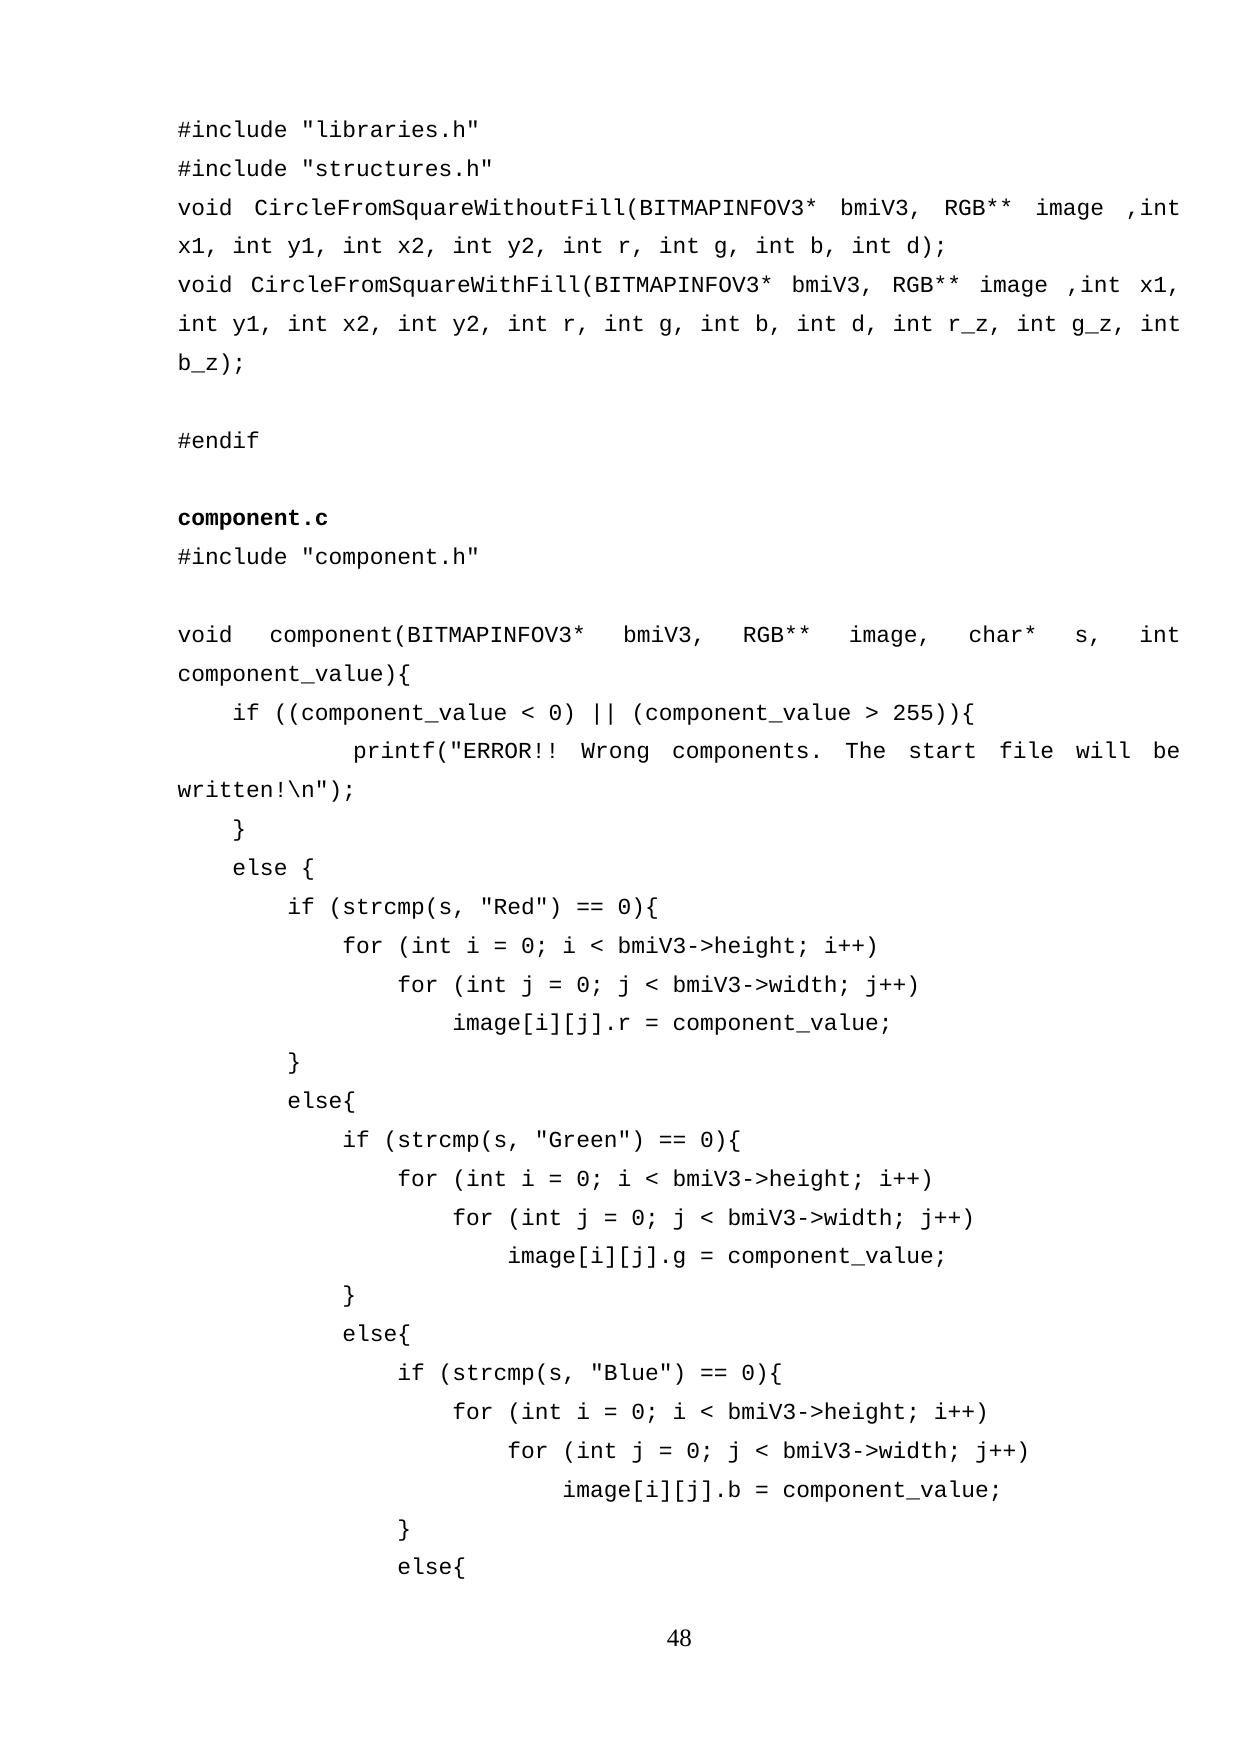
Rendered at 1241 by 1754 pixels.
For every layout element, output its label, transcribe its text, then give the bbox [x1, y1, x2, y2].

text #include "structures.h" [177, 157, 1181, 183]
text #endif [177, 429, 1181, 455]
text for (int j = 0; j < bmiV3->width; j++) [177, 1206, 1181, 1232]
text printf("ERROR!! Wrong components. The start file will be written!\n"); [177, 740, 1181, 804]
text for (int j = 0; j < bmiV3->width; j++) [177, 973, 1181, 999]
text for (int i = 0; i < bmiV3->height; i++) [177, 1400, 1181, 1426]
text else{ [177, 1323, 1181, 1348]
text else { [177, 856, 1181, 882]
text void CircleFromSquareWithoutFill(BITMAPINFOV3* bmiV3, RGB** image ,int x1, int y1, int x2, int y2, int r, int g, int b, int d); [177, 196, 1181, 261]
text #include "libraries.h" [177, 118, 1181, 144]
text #include "component.h" [177, 546, 1181, 571]
text image[i][j].b = component_value; [177, 1478, 1181, 1504]
text } [177, 1284, 1181, 1310]
text for (int i = 0; i < bmiV3->height; i++) [177, 934, 1181, 960]
text for (int i = 0; i < bmiV3->height; i++) [177, 1167, 1181, 1193]
text } [177, 1051, 1181, 1077]
text image[i][j].r = component_value; [177, 1012, 1181, 1038]
text component.c [177, 507, 1181, 533]
text if ((component_value < 0) || (component_value > 255)){ [177, 701, 1181, 727]
text if (strcmp(s, "Green") == 0){ [177, 1128, 1181, 1154]
text void CircleFromSquareWithFill(BITMAPINFOV3* bmiV3, RGB** image ,int x1, int y1, int x2, int y2, int r, int g, int b, int d, int r_z, int g_z, int b_z); [177, 273, 1181, 377]
text } [177, 1517, 1181, 1543]
text if (strcmp(s, "Blue") == 0){ [177, 1361, 1181, 1387]
text image[i][j].g = component_value; [177, 1245, 1181, 1271]
text if (strcmp(s, "Red") == 0){ [177, 895, 1181, 921]
text else{ [177, 1556, 1181, 1582]
text void component(BITMAPINFOV3* bmiV3, RGB** image, char* s, int component_value){ [177, 623, 1181, 688]
text } [177, 817, 1181, 843]
text for (int j = 0; j < bmiV3->width; j++) [177, 1439, 1181, 1465]
text else{ [177, 1089, 1181, 1115]
